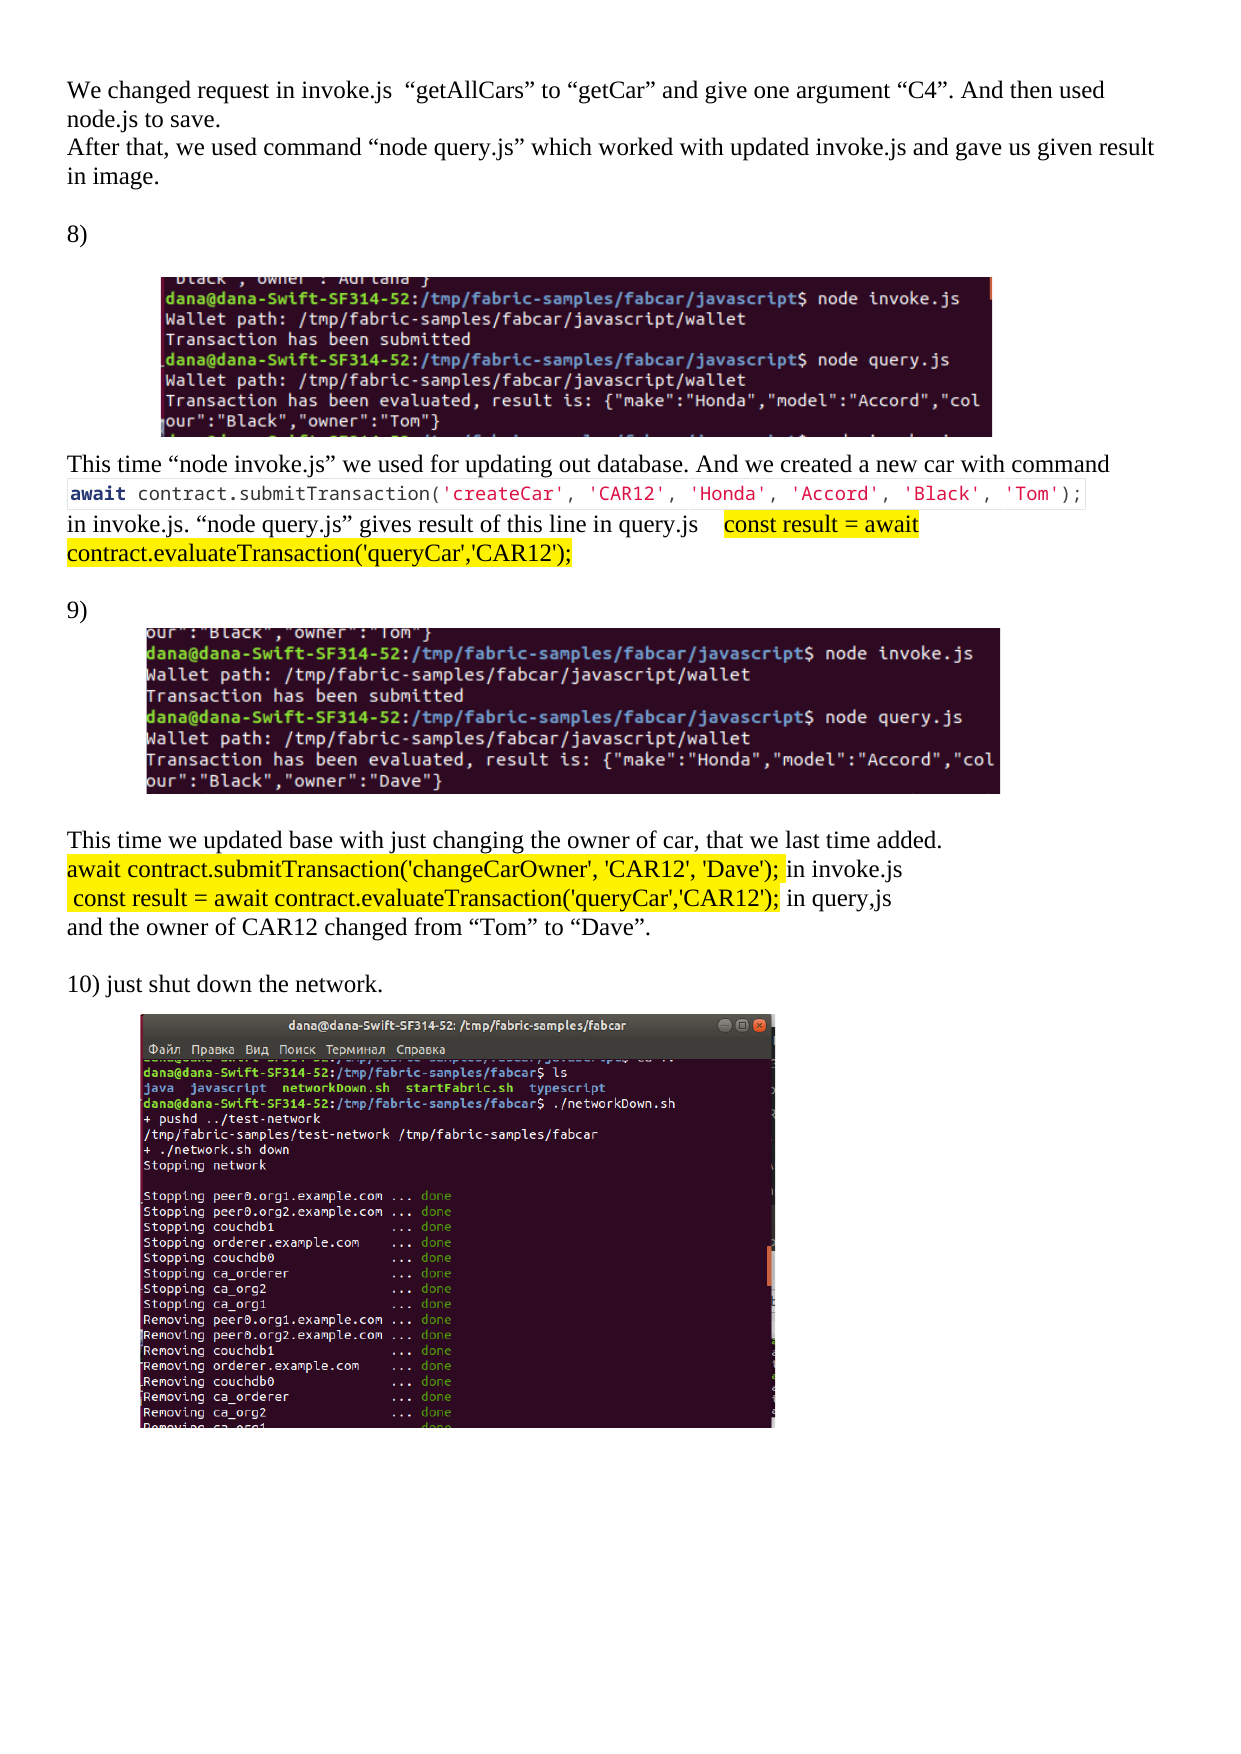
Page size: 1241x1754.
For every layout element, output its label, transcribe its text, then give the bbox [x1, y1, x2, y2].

text and the owner of CAR12 changed from “Tom” to “Dave”. [67, 912, 1178, 940]
text in invoke.js. “node query.js” gives result of this line in query.js const result = await contract.evaluateTransaction('queryCar','CAR12'); [67, 509, 1178, 567]
text 9) [67, 595, 1178, 624]
text We changed request in invoke.js “getAllCars” to “getCar” and give one argument “C4”. And then used node.js to save. [67, 75, 1178, 132]
text await contract.submitTransaction('changeCarOwner', 'CAR12', 'Dave'); in invoke.js [67, 854, 1178, 883]
text 10) just shut down the network. [67, 969, 1178, 998]
text After that, we used command “node query.js” which worked with updated invoke.js and gave us given result in image. [67, 132, 1178, 190]
text This time “node invoke.js” we used for updating out database. And we created a new car with command await contract.submitTransaction('createCar', 'CAR12', 'Honda', 'Accord', 'Black', 'Tom'); [67, 449, 1178, 509]
text const result = await contract.evaluateTransaction('queryCar','CAR12'); in query,js [67, 883, 1178, 912]
picture [140, 1014, 343, 1428]
picture [146, 628, 417, 781]
picture [160, 277, 422, 437]
text 8) [67, 219, 1178, 247]
text This time we updated base with just changing the owner of car, that we last time added. [67, 825, 1178, 854]
